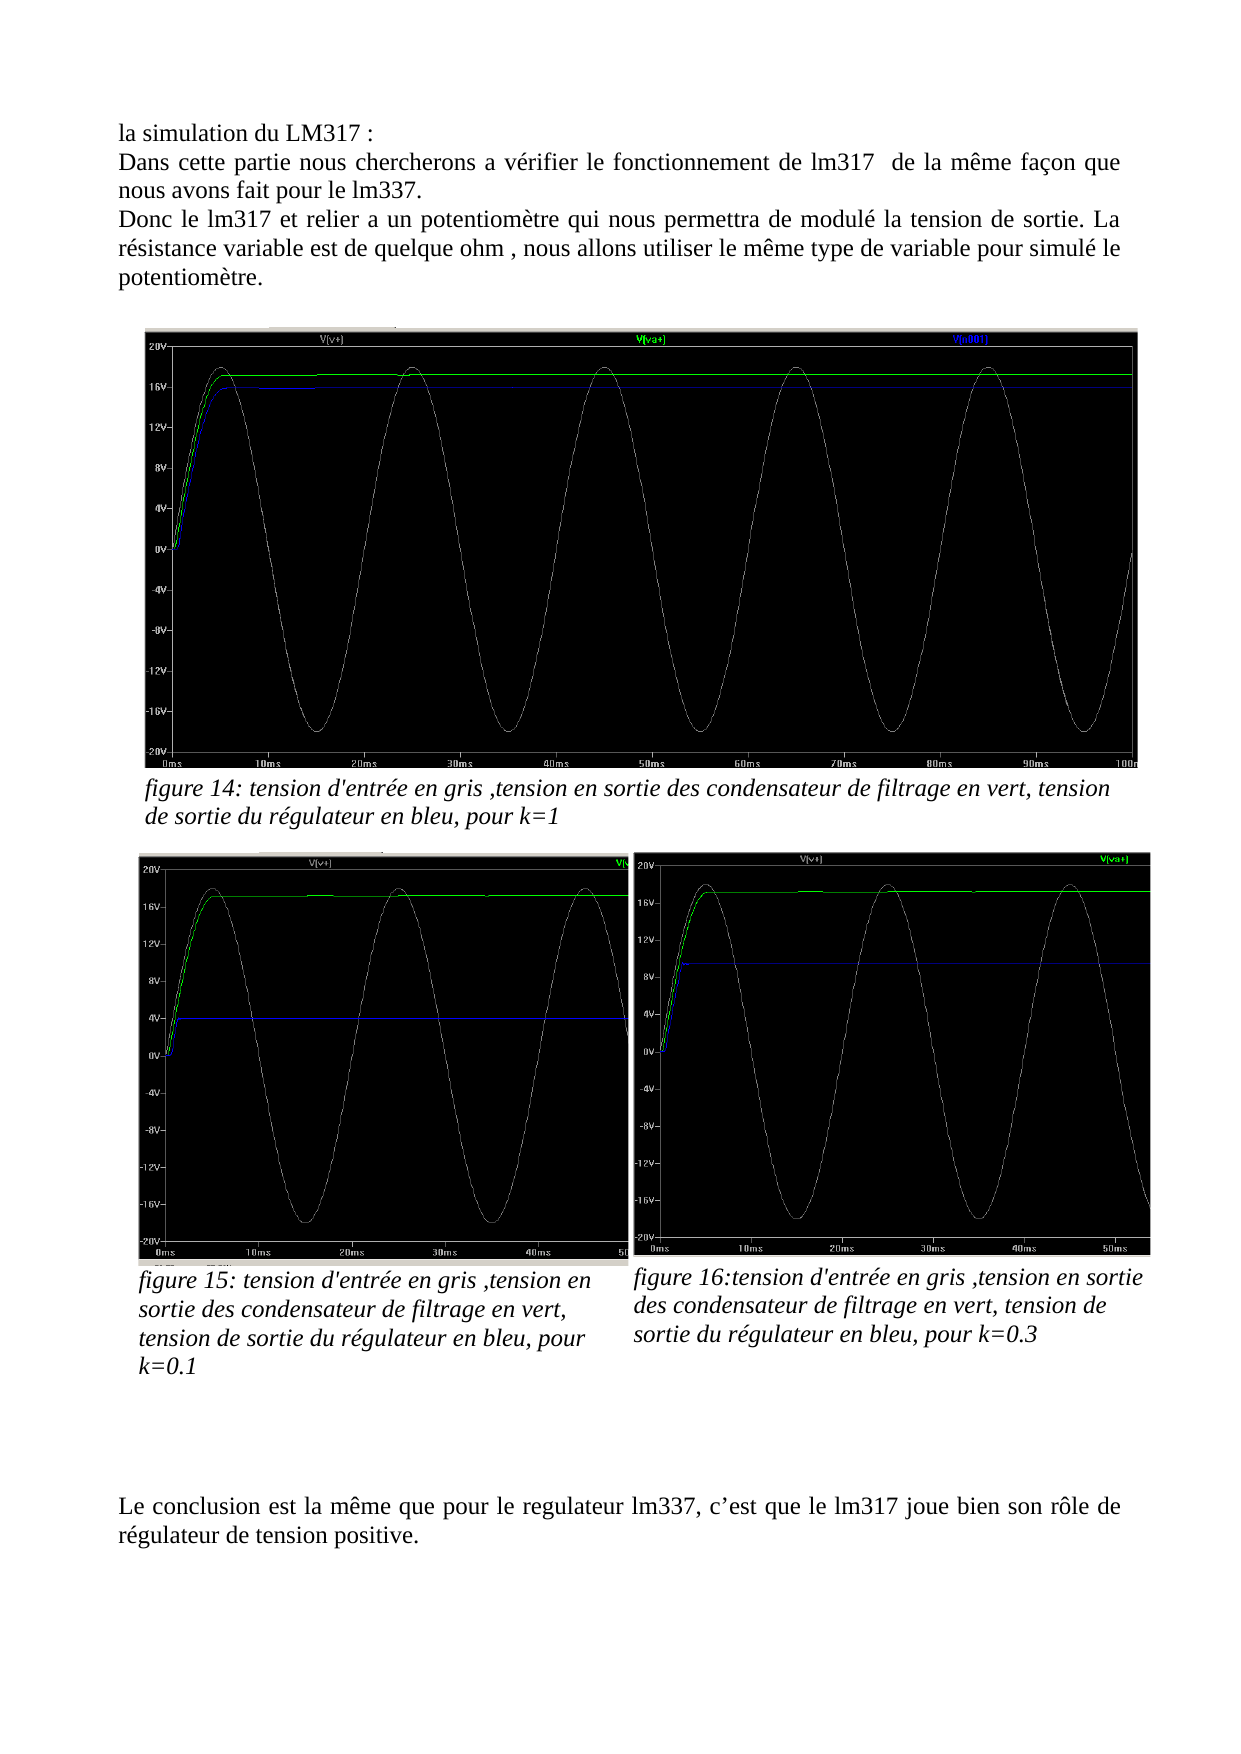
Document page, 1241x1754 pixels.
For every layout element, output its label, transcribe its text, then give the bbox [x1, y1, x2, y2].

text Dans cette partie nous chercherons a vérifier le fonctionnement de lm317 de la même façon que nous avons fait pour le lm337. [118, 147, 1122, 204]
text figure 14: tension d'entrée en gris ,tension en sortie des condensateur de filtrage en vert, tension de sortie du régulateur en bleu, pour k=1 [144, 768, 1138, 830]
text la simulation du LM317 : [118, 118, 1122, 147]
picture [144, 327, 1138, 768]
text figure 16:tension d'entrée en gris ,tension en sortie des condensateur de filtrage en vert, tension de sortie du régulateur en bleu, pour k=0.3 [633, 853, 1151, 1348]
text Le conclusion est la même que pour le regulateur lm337, c’est que le lm317 joue bien son rôle de régulateur de tension positive. [118, 1491, 1122, 1549]
text Donc le lm317 et relier a un potentiomètre qui nous permettra de modulé la tension de sortie. La résistance variable est de quelque ohm , nous allons utiliser le même type de variable pour simulé le potentiomètre. [118, 204, 1122, 291]
text figure 15: tension d'entrée en gris ,tension en sortie des condensateur de filtrage en vert, tension de sortie du régulateur en bleu, pour k=0.1 [138, 853, 633, 1380]
